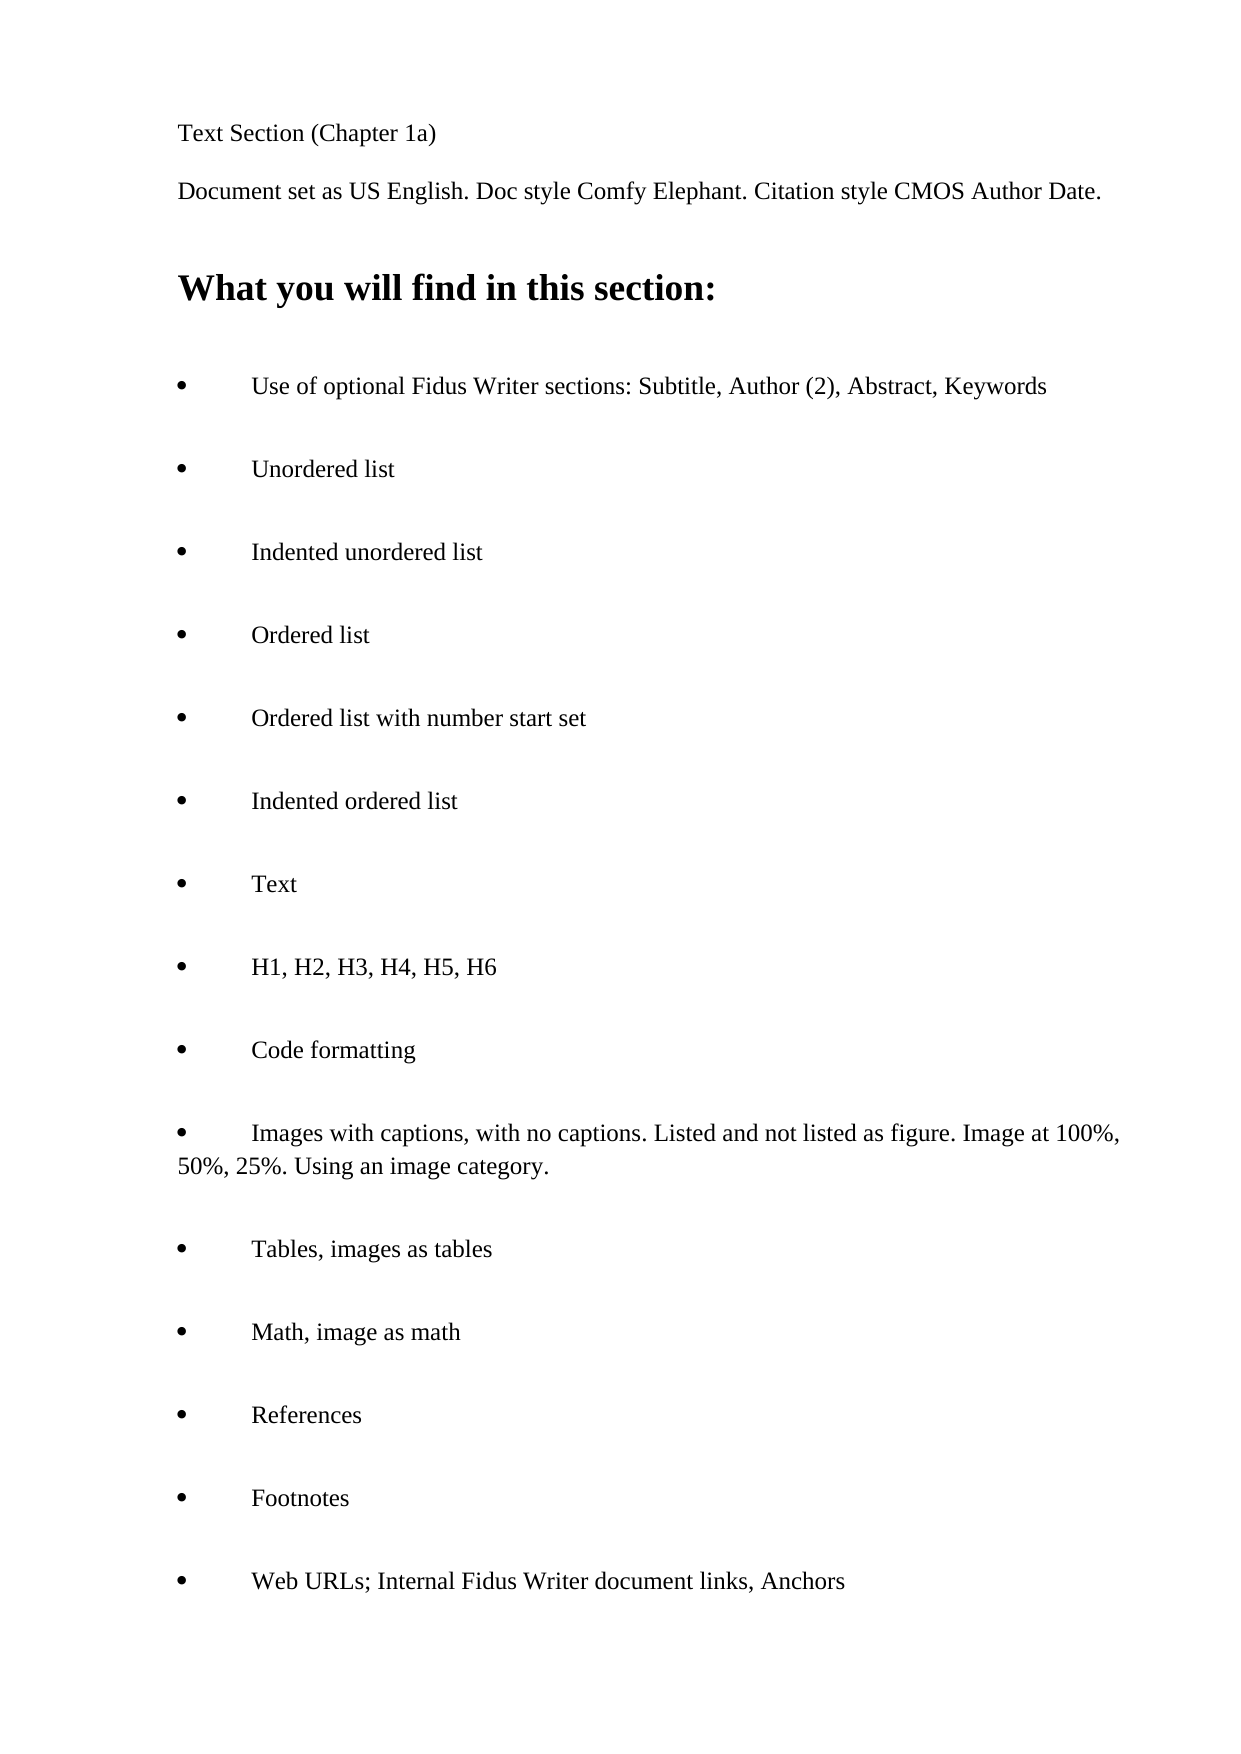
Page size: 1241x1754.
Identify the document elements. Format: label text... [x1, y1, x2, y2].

list References [177, 1400, 1152, 1429]
list Ordered list with number start set [177, 703, 1152, 732]
list Ordered list [177, 620, 1152, 649]
list Indented ordered list [177, 786, 1152, 815]
list Tables, images as tables [177, 1234, 1152, 1263]
list Indented unordered list [177, 537, 1152, 566]
list H1, H2, H3, H4, H5, H6 [177, 952, 1152, 981]
text Text Section (Chapter 1a) [177, 118, 1152, 147]
text What you will find in this section: [177, 265, 1152, 308]
list Math, image as math [177, 1317, 1152, 1346]
list Unordered list [177, 454, 1152, 483]
list Code formatting [177, 1035, 1152, 1064]
list Images with captions, with no captions. Listed and not listed as figure. Image at 100%, 50%, 25%. Using an image category. [177, 1118, 1152, 1180]
list Web URLs; Internal Fidus Writer document links, Anchors [177, 1566, 1152, 1595]
text Document set as US English. Doc style Comfy Elephant. Citation style CMOS Author Date. [177, 176, 1152, 205]
list Text [177, 869, 1152, 898]
list Use of optional Fidus Writer sections: Subtitle, Author (2), Abstract, Keywords [177, 371, 1152, 400]
list Footnotes [177, 1483, 1152, 1512]
